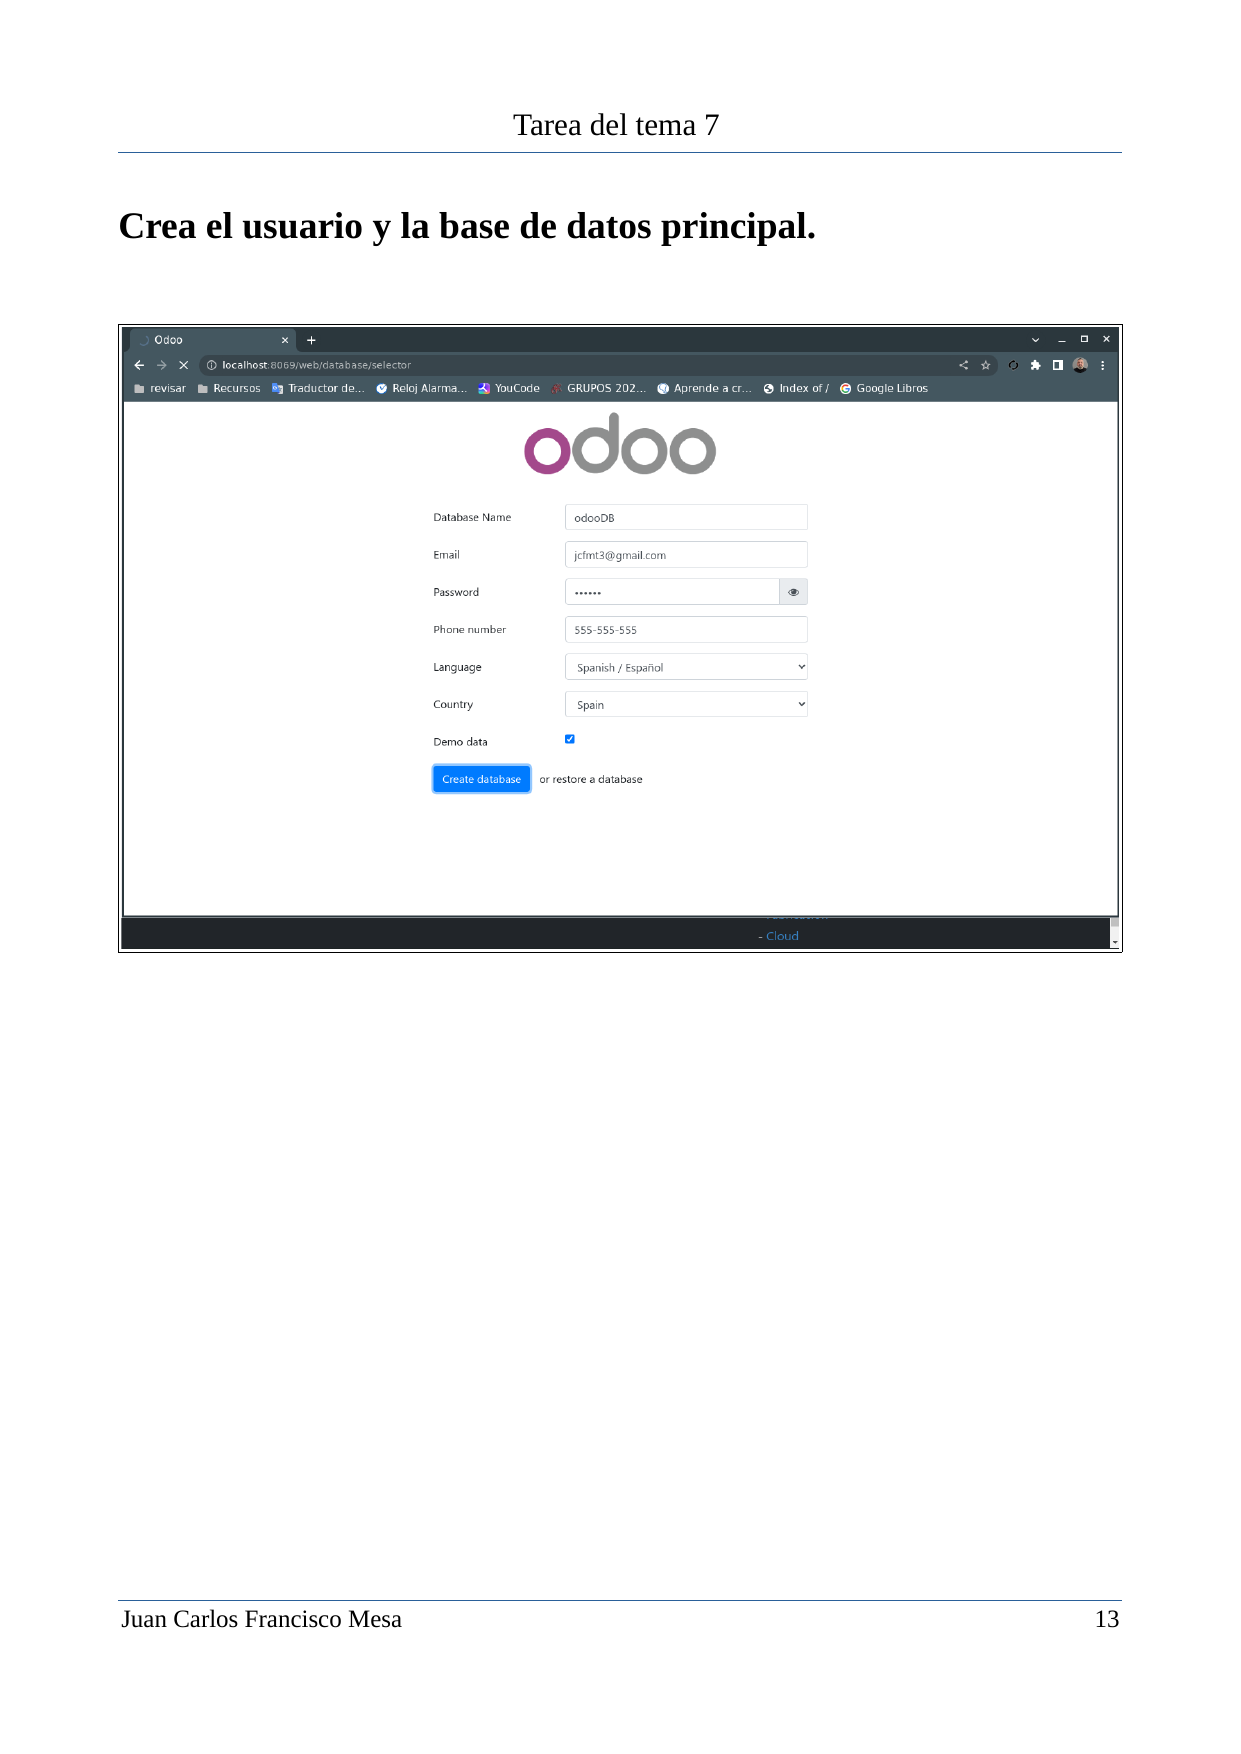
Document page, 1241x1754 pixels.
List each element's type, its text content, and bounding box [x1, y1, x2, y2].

subtitle Crea el usuario y la base de datos principal. [118, 204, 1122, 247]
picture [121, 327, 1119, 949]
